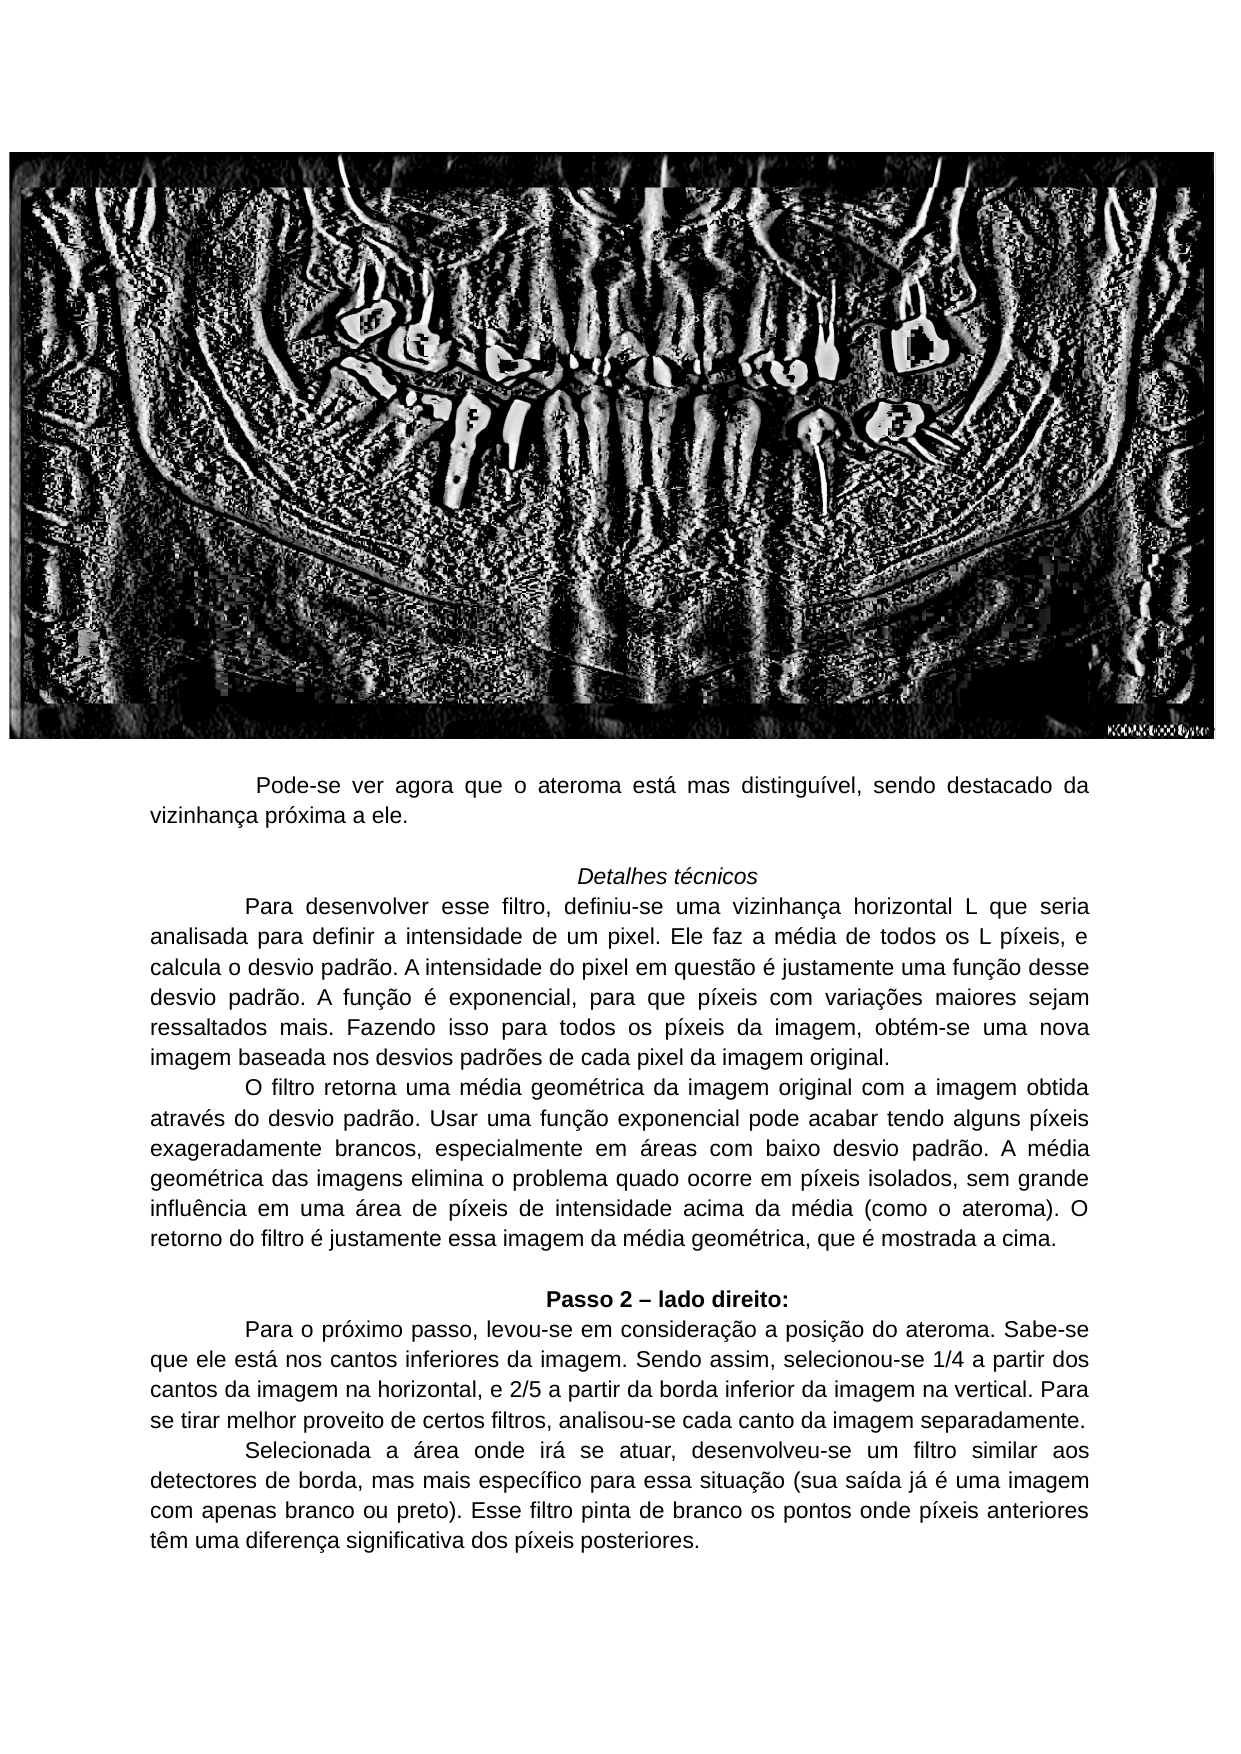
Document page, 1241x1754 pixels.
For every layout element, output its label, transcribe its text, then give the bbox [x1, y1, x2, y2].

text Pode-se ver agora que o ateroma está mas distinguível, sendo destacado da vizinhança próxima a ele. [150, 772, 1090, 829]
text Selecionada a área onde irá se atuar, desenvolveu-se um filtro similar aos detectores de borda, mas mais específico para essa situação (sua saída já é uma imagem com apenas branco ou preto). Esse filtro pinta de branco os pontos onde píxeis anteriores têm uma diferença significativa dos píxeis posteriores. [150, 1437, 1090, 1554]
text Para o próximo passo, levou-se em consideração a posição do ateroma. Sabe-se que ele está nos cantos inferiores da imagem. Sendo assim, selecionou-se 1/4 a partir dos cantos da imagem na horizontal, e 2/5 a partir da borda inferior da imagem na vertical. Para se tirar melhor proveito de certos filtros, analisou-se cada canto da imagem separadamente. [150, 1316, 1090, 1433]
text Para desenvolver esse filtro, definiu-se uma vizinhança horizontal L que seria analisada para definir a intensidade de um pixel. Ele faz a média de todos os L píxeis, e calcula o desvio padrão. A intensidade do pixel em questão é justamente uma função desse desvio padrão. A função é exponencial, para que píxeis com variações maiores sejam ressaltados mais. Fazendo isso para todos os píxeis da imagem, obtém-se uma nova imagem baseada nos desvios padrões de cada pixel da imagem original. [150, 893, 1090, 1070]
text O filtro retorna uma média geométrica da imagem original com a imagem obtida através do desvio padrão. Usar uma função exponencial pode acabar tendo alguns píxeis exageradamente brancos, especialmente em áreas com baixo desvio padrão. A média geométrica das imagens elimina o problema quado ocorre em píxeis isolados, sem grande influência em uma área de píxeis de intensidade acima da média (como o ateroma). O retorno do filtro é justamente essa imagem da média geométrica, que é mostrada a cima. [150, 1074, 1090, 1252]
picture [9, 152, 1216, 739]
text Detalhes técnicos [150, 863, 1090, 889]
text Passo 2 – lado direito: [150, 1286, 1090, 1312]
